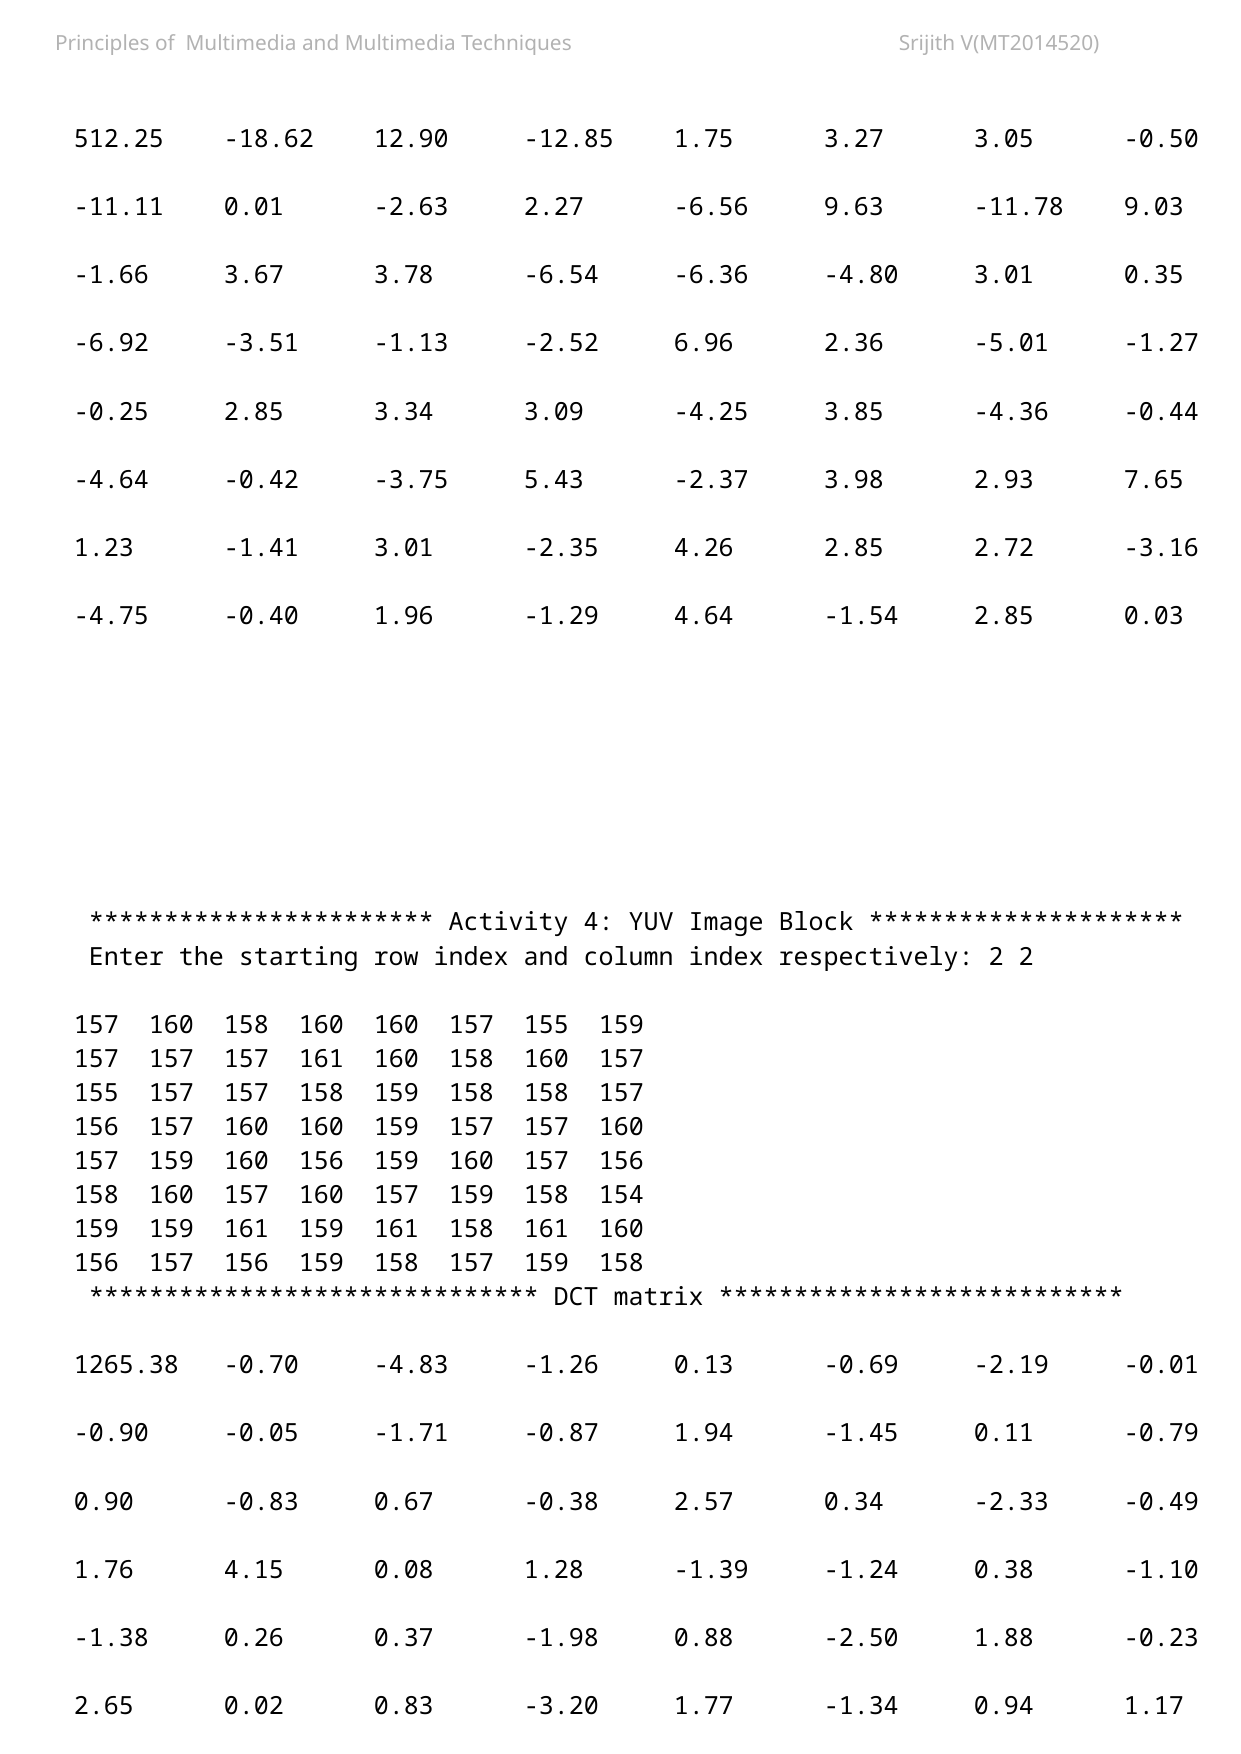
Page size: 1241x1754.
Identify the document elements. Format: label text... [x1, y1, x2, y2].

text -1.66 3.67 3.78 -6.54 -6.36 -4.80 3.01 0.35 [73, 257, 1208, 325]
text 0.90 -0.83 0.67 -0.38 2.57 0.34 -2.33 -0.49 [73, 1483, 1208, 1551]
text -4.64 -0.42 -3.75 5.43 -2.37 3.98 2.93 7.65 [73, 461, 1208, 529]
text 155 157 157 158 159 158 158 157 [73, 1074, 1208, 1108]
text -0.90 -0.05 -1.71 -0.87 1.94 -1.45 0.11 -0.79 [73, 1415, 1208, 1483]
text 157 159 160 156 159 160 157 156 [73, 1142, 1208, 1177]
text -11.11 0.01 -2.63 2.27 -6.56 9.63 -11.78 9.03 [73, 189, 1208, 257]
text 1.76 4.15 0.08 1.28 -1.39 -1.24 0.38 -1.10 [73, 1551, 1208, 1619]
text 156 157 156 159 158 157 159 158 [73, 1245, 1208, 1279]
text -0.25 2.85 3.34 3.09 -4.25 3.85 -4.36 -0.44 [73, 393, 1208, 461]
text 157 157 157 161 160 158 160 157 [73, 1040, 1208, 1074]
text *********************** Activity 4: YUV Image Block ********************* [73, 904, 1208, 938]
text 157 160 158 160 160 157 155 159 [73, 1006, 1208, 1040]
text 156 157 160 160 159 157 157 160 [73, 1108, 1208, 1142]
text -4.75 -0.40 1.96 -1.29 4.64 -1.54 2.85 0.03 [73, 597, 1208, 666]
text 1265.38 -0.70 -4.83 -1.26 0.13 -0.69 -2.19 -0.01 [73, 1347, 1208, 1415]
text 158 160 157 160 157 159 158 154 [73, 1177, 1208, 1211]
text Enter the starting row index and column index respectively: 2 2 [73, 938, 1208, 972]
text -6.92 -3.51 -1.13 -2.52 6.96 2.36 -5.01 -1.27 [73, 325, 1208, 393]
text 159 159 161 159 161 158 161 160 [73, 1211, 1208, 1245]
text 2.65 0.02 0.83 -3.20 1.77 -1.34 0.94 1.17 [73, 1687, 1208, 1722]
text ****************************** DCT matrix *************************** [73, 1279, 1208, 1313]
text 512.25 -18.62 12.90 -12.85 1.75 3.27 3.05 -0.50 [73, 121, 1208, 189]
text 1.23 -1.41 3.01 -2.35 4.26 2.85 2.72 -3.16 [73, 529, 1208, 597]
text -1.38 0.26 0.37 -1.98 0.88 -2.50 1.88 -0.23 [73, 1619, 1208, 1687]
